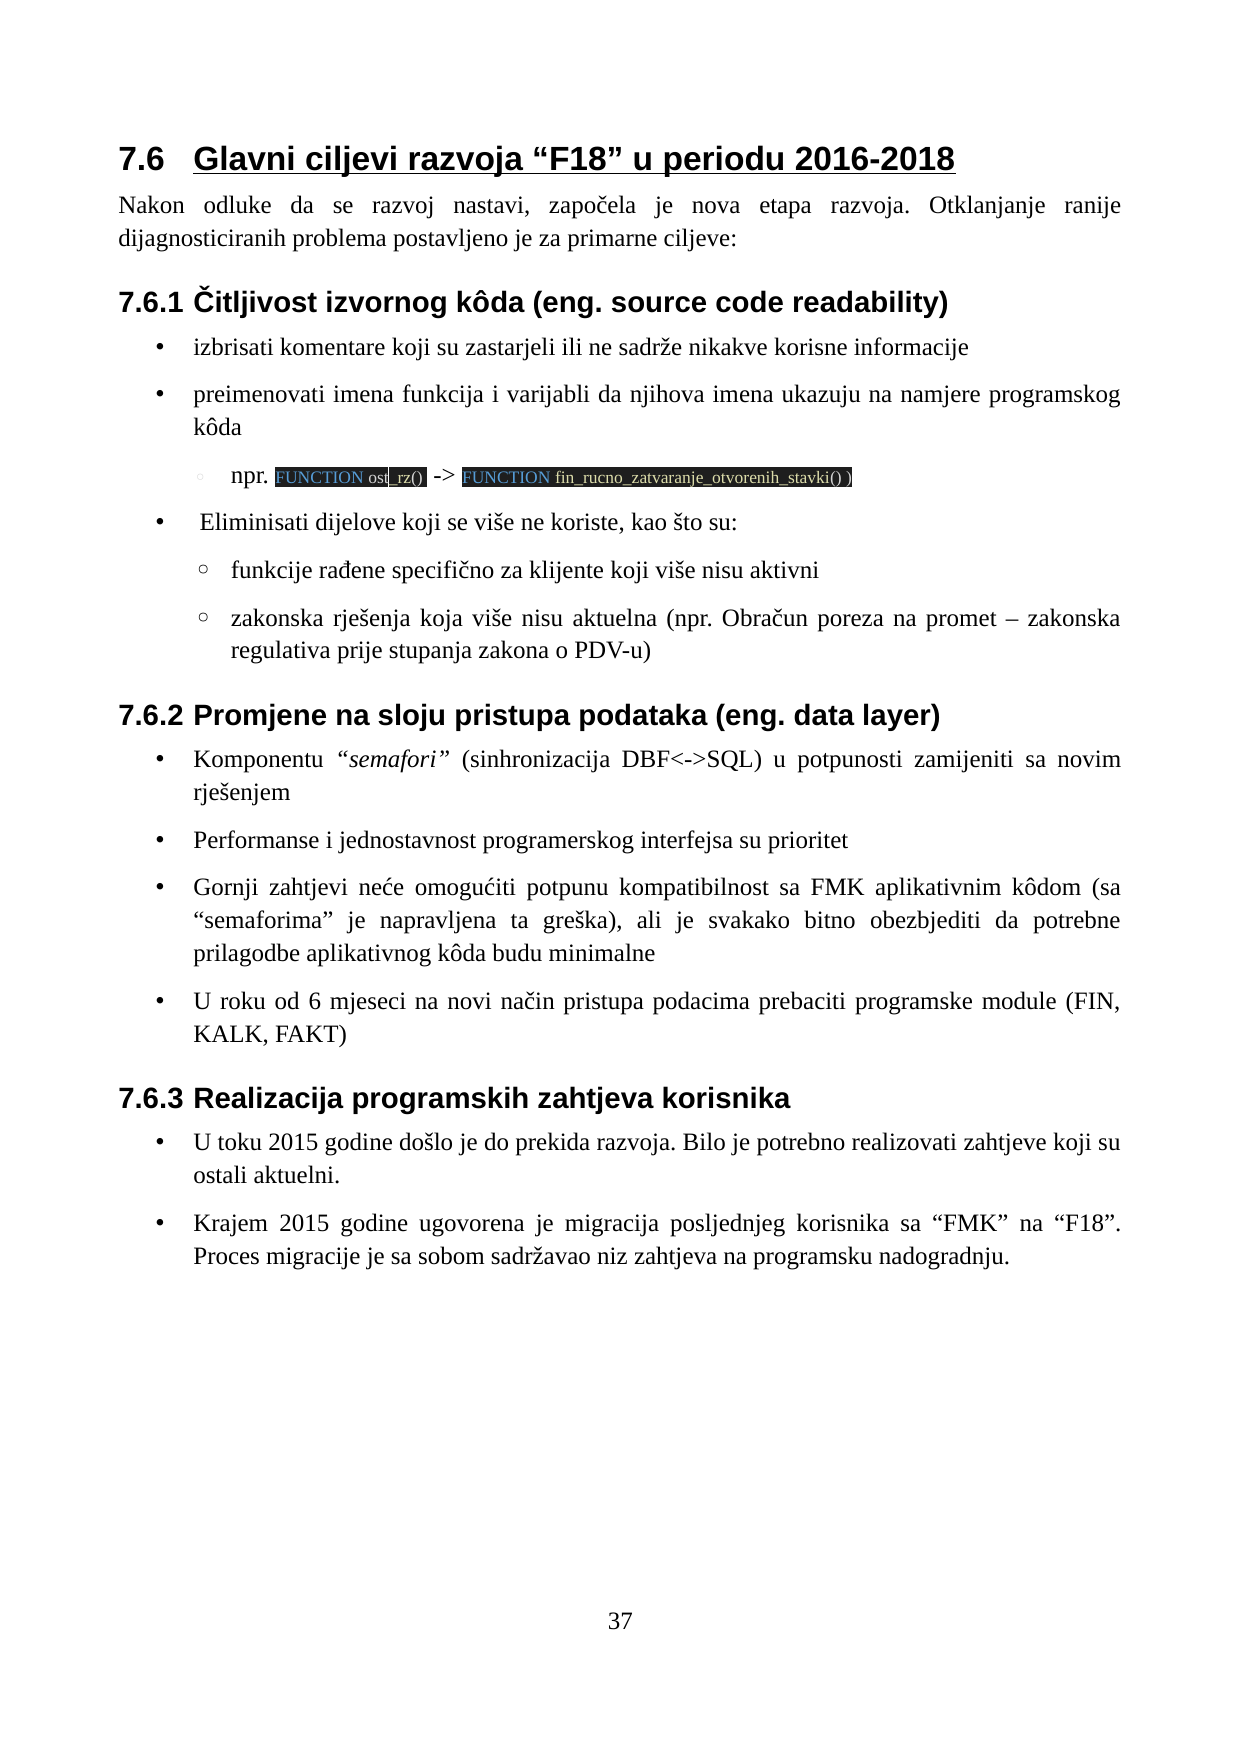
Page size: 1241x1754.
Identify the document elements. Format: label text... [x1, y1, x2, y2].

subtitle Glavni ciljevi razvoja “F18” u periodu 2016-2018 [118, 139, 1122, 178]
subtitle Realizacija programskih zahtjeva korisnika [118, 1081, 1122, 1115]
list U toku 2015 godine došlo je do prekida razvoja. Bilo je potrebno realizovati zahtjeve koji su ostali aktuelni. [156, 1127, 1122, 1189]
list U roku od 6 mjeseci na novi način pristupa podacima prebaciti programske module (FIN, KALK, FAKT) [156, 986, 1122, 1048]
list preimenovati imena funkcija i varijabli da njihova imena ukazuju na namjere programskog kôda [156, 379, 1122, 441]
subtitle Čitljivost izvornog kôda (eng. source code readability) [118, 285, 1122, 319]
list npr. FUNCTION ost_rz() -> FUNCTION fin_rucno_zatvaranje_otvorenih_stavki() ) [193, 460, 1122, 488]
list zakonska rješenja koja više nisu aktuelna (npr. Obračun poreza na promet – zakonska regulativa prije stupanja zakona o PDV-u) [193, 603, 1122, 664]
list Komponentu “semafori” (sinhronizacija DBF<->SQL) u potpunosti zamijeniti sa novim rješenjem [156, 744, 1122, 806]
list funkcije rađene specifično za klijente koji više nisu aktivni [193, 555, 1122, 584]
list Gornji zahtjevi neće omogućiti potpunu kompatibilnost sa FMK aplikativnim kôdom (sa “semaforima” je napravljena ta greška), ali je svakako bitno obezbjediti da potrebne prilagodbe aplikativnog kôda budu minimalne [156, 872, 1122, 967]
list Performanse i jednostavnost programerskog interfejsa su prioritet [156, 825, 1122, 853]
list izbrisati komentare koji su zastarjeli ili ne sadrže nikakve korisne informacije [156, 332, 1122, 360]
list Eliminisati dijelove koji se više ne koriste, kao što su: [156, 507, 1122, 536]
text Nakon odluke da se razvoj nastavi, započela je nova etapa razvoja. Otklanjanje ranije dijagnosticiranih problema postavljeno je za primarne ciljeve: [118, 190, 1122, 252]
list Krajem 2015 godine ugovorena je migracija posljednjeg korisnika sa “FMK” na “F18”. Proces migracije je sa sobom sadržavao niz zahtjeva na programsku nadogradnju. [156, 1208, 1122, 1270]
subtitle Promjene na sloju pristupa podataka (eng. data layer) [118, 698, 1122, 732]
